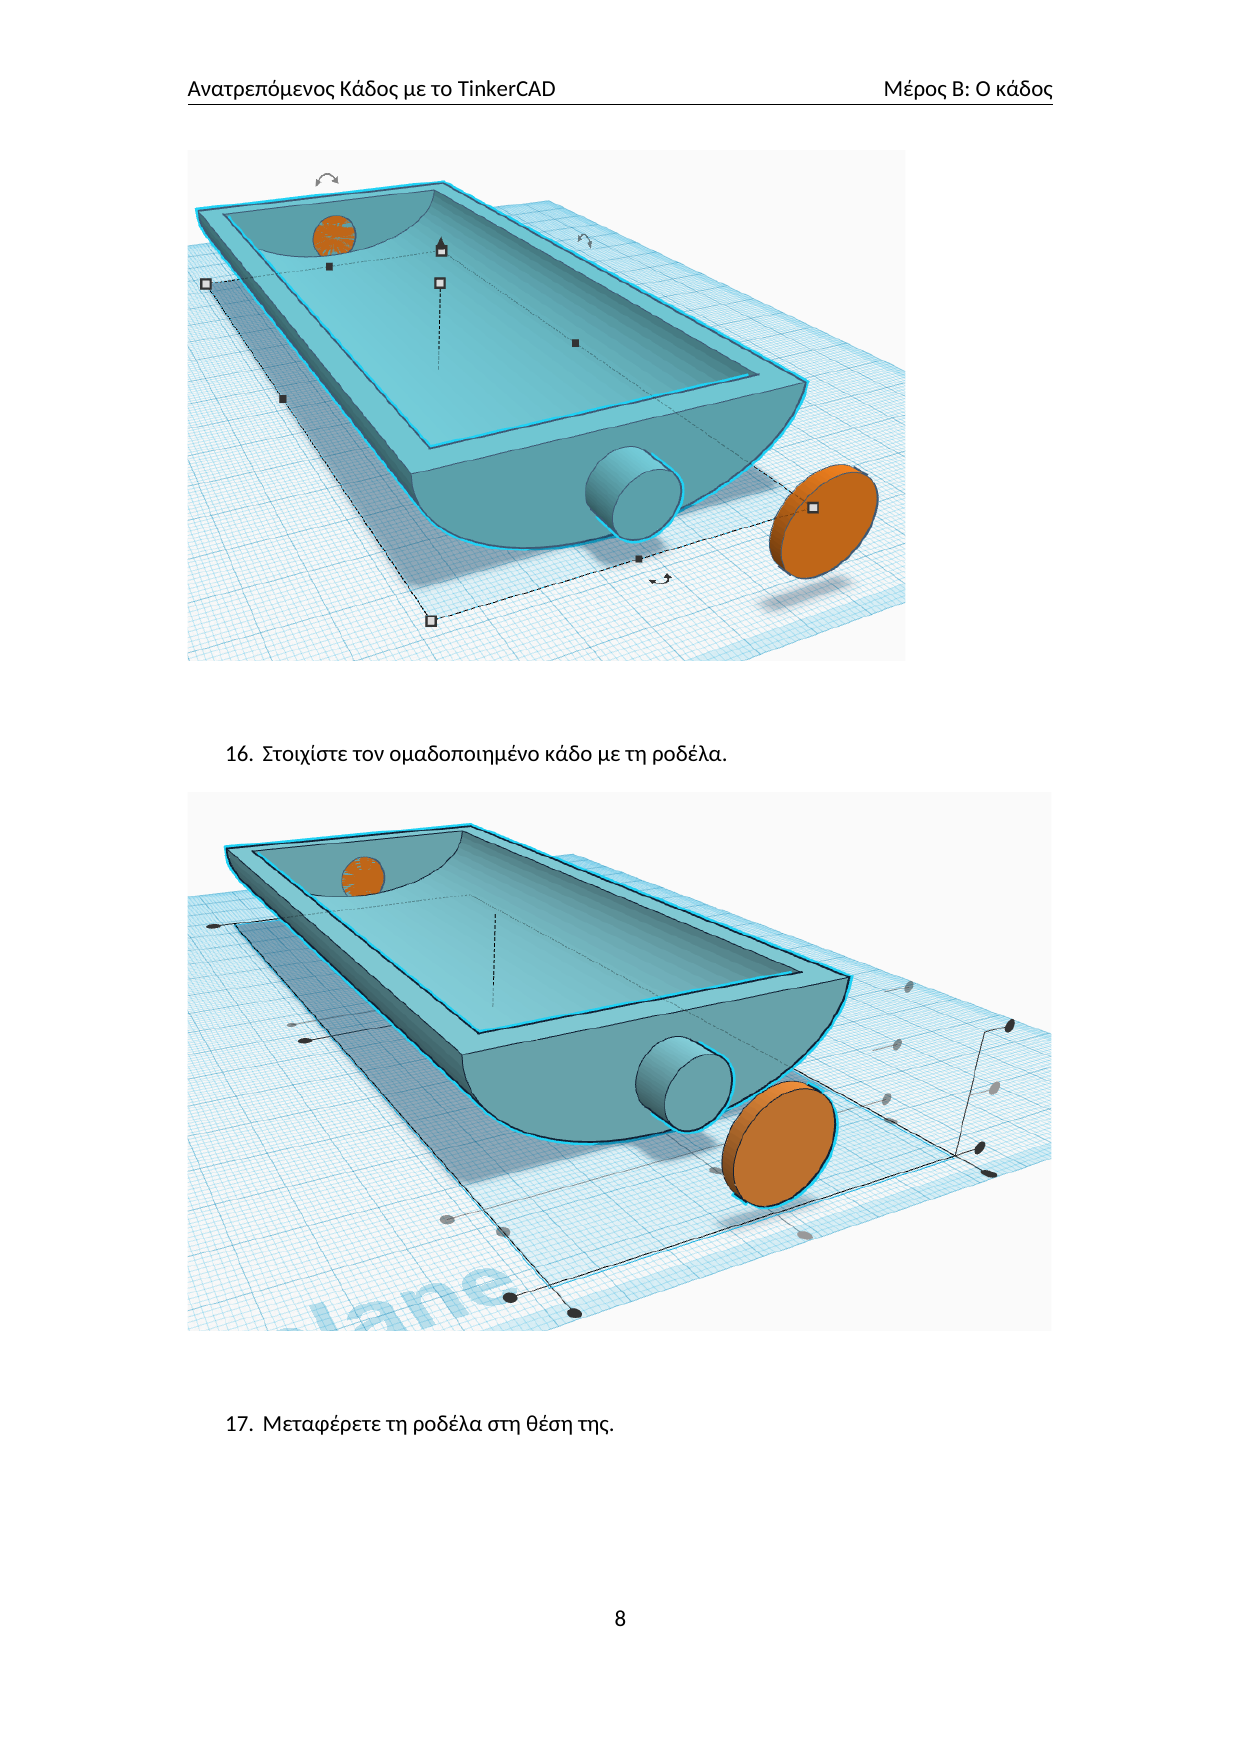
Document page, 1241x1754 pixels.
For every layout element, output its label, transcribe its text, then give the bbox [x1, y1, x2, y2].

list Μεταφέρετε τη ροδέλα στη θέση της. [225, 1409, 1053, 1437]
list Στοιχίστε τον ομαδοποιημένο κάδο με τη ροδέλα. [225, 739, 1053, 767]
